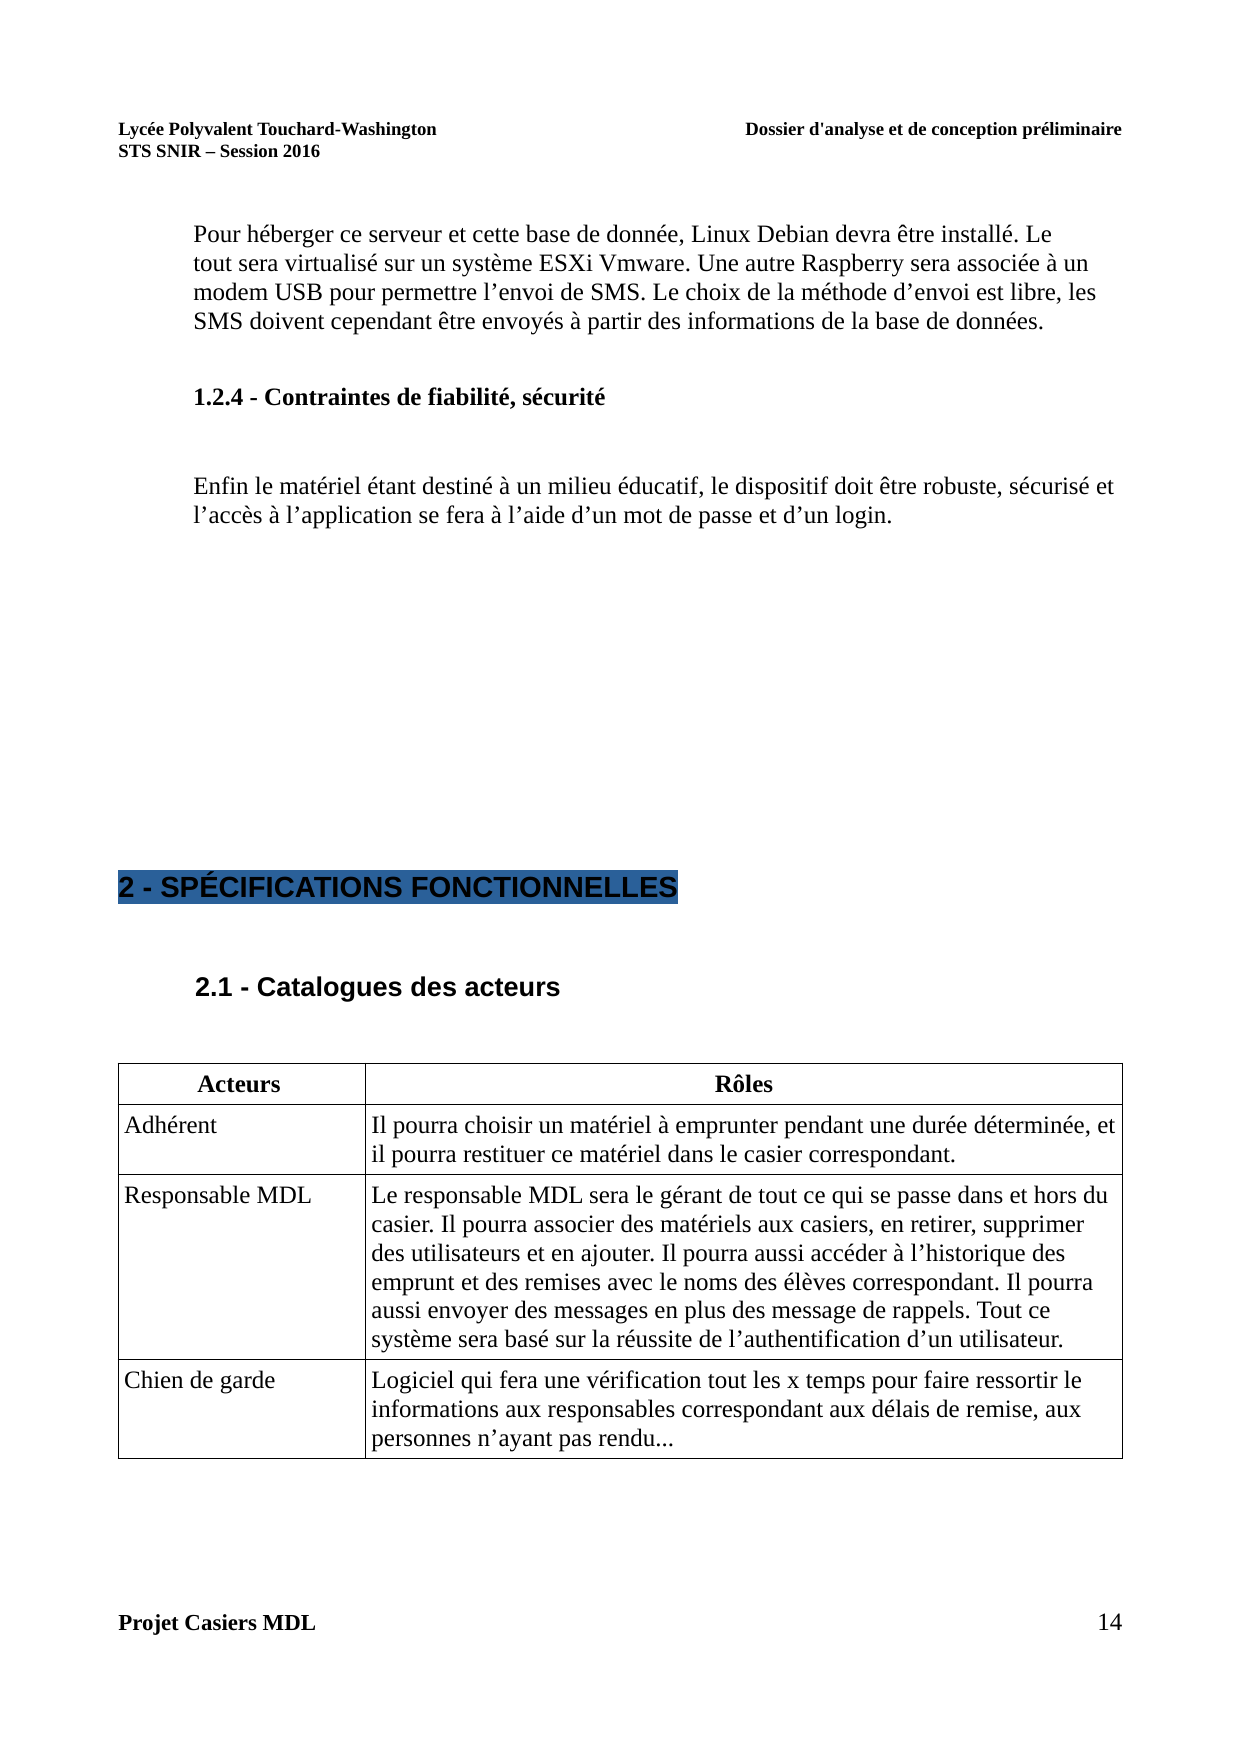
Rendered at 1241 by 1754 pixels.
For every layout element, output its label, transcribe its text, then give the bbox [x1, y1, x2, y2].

table_cell Responsable MDL [119, 1175, 365, 1359]
table_cell Chien de garde [119, 1360, 365, 1457]
table_header Acteurs [119, 1064, 365, 1104]
table_cell Le responsable MDL sera le gérant de tout ce qui se passe dans et hors du casier. Il pourra associer des matériels aux casiers, en retirer, supprimer des utilisateurs et en ajouter. Il pourra aussi accéder à l’historique des emprunt et des remises avec le noms des élèves correspondant. Il pourra aussi envoyer des messages en plus des message de rappels. Tout ce système sera basé sur la réussite de l’authentification d’un utilisateur. [366, 1175, 1122, 1359]
subtitle 2.1 - Catalogues des acteurs [195, 971, 1122, 1002]
text l’accès à l’application se fera à l’aide d’un mot de passe et d’un login. [118, 500, 1122, 529]
table_cell Logiciel qui fera une vérification tout les x temps pour faire ressortir le informations aux responsables correspondant aux délais de remise, aux personnes n’ayant pas rendu... [366, 1360, 1122, 1457]
table_cell Adhérent [119, 1105, 365, 1174]
text Enfin le matériel étant destiné à un milieu éducatif, le dispositif doit être robuste, sécurisé et [118, 471, 1122, 500]
table_header Rôles [366, 1064, 1122, 1104]
text Pour héberger ce serveur et cette base de donnée, Linux Debian devra être installé. Le tout sera virtualisé sur un système ESXi Vmware. Une autre Raspberry sera associée à un modem USB pour permettre l’envoi de SMS. Le choix de la méthode d’envoi est libre, les SMS doivent cependant être envoyés à partir des informations de la base de données. [118, 219, 1122, 334]
subtitle 1.2.4 - Contraintes de fiabilité, sécurité [118, 378, 1122, 411]
subtitle 2 - SPÉCIFICATIONS FONCTIONNELLES [118, 870, 1122, 904]
table_cell Il pourra choisir un matériel à emprunter pendant une durée déterminée, et il pourra restituer ce matériel dans le casier correspondant. [366, 1105, 1122, 1174]
